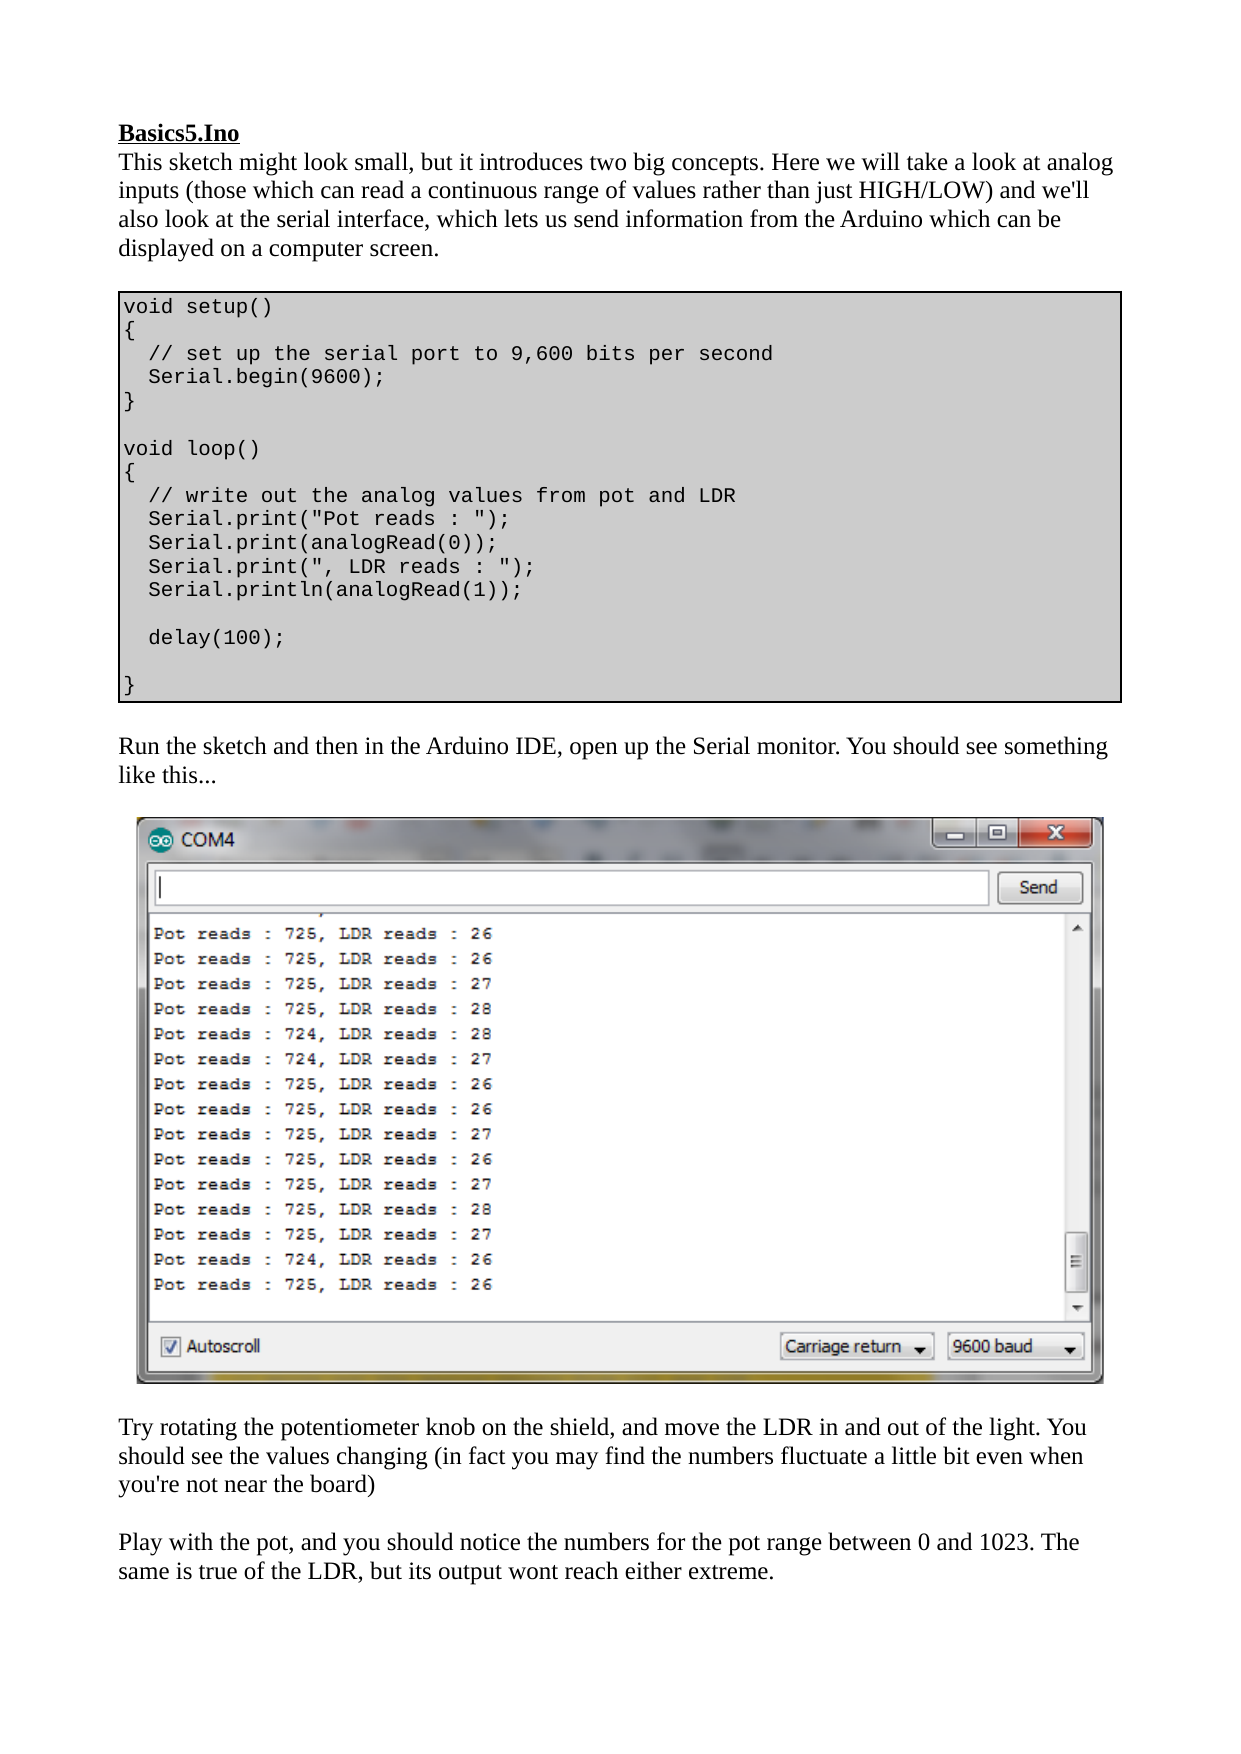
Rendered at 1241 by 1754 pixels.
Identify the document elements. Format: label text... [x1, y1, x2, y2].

text void setup() [120, 293, 1120, 314]
text Basics5.Ino [118, 118, 1122, 147]
text Run the sketch and then in the Arduino IDE, open up the Serial monitor. You should see something like this... [118, 731, 1122, 789]
text Try rotating the potentiometer knob on the shield, and move the LDR in and out of the light. You should see the values changing (in fact you may find the numbers fluctuate a little bit even when you're not near the board) [118, 1412, 1122, 1498]
picture [136, 817, 1104, 1384]
text Serial.print("Pot reads : "); [120, 503, 1120, 527]
text // set up the serial port to 9,600 bits per second [120, 338, 1120, 362]
text Serial.begin(9600); [120, 362, 1120, 385]
text Serial.print(analogRead(0)); [120, 527, 1120, 551]
text { [120, 456, 1120, 480]
text Play with the pot, and you should notice the numbers for the pot range between 0 and 1023. The same is true of the LDR, but its output wont reach either extreme. [118, 1527, 1122, 1584]
text void loop() [120, 432, 1120, 456]
text } [120, 385, 1120, 409]
text Serial.print(", LDR reads : "); [120, 551, 1120, 574]
text // write out the analog values from pot and LDR [120, 480, 1120, 503]
text This sketch might look small, but it introduces two big concepts. Here we will take a look at analog inputs (those which can read a continuous range of values rather than just HIGH/LOW) and we'll also look at the serial interface, which lets us send information from the Arduino which can be displayed on a computer screen. [118, 147, 1122, 262]
text } [120, 669, 1120, 701]
text { [120, 314, 1120, 338]
text Serial.println(analogRead(1)); [120, 574, 1120, 598]
text delay(100); [120, 622, 1120, 645]
